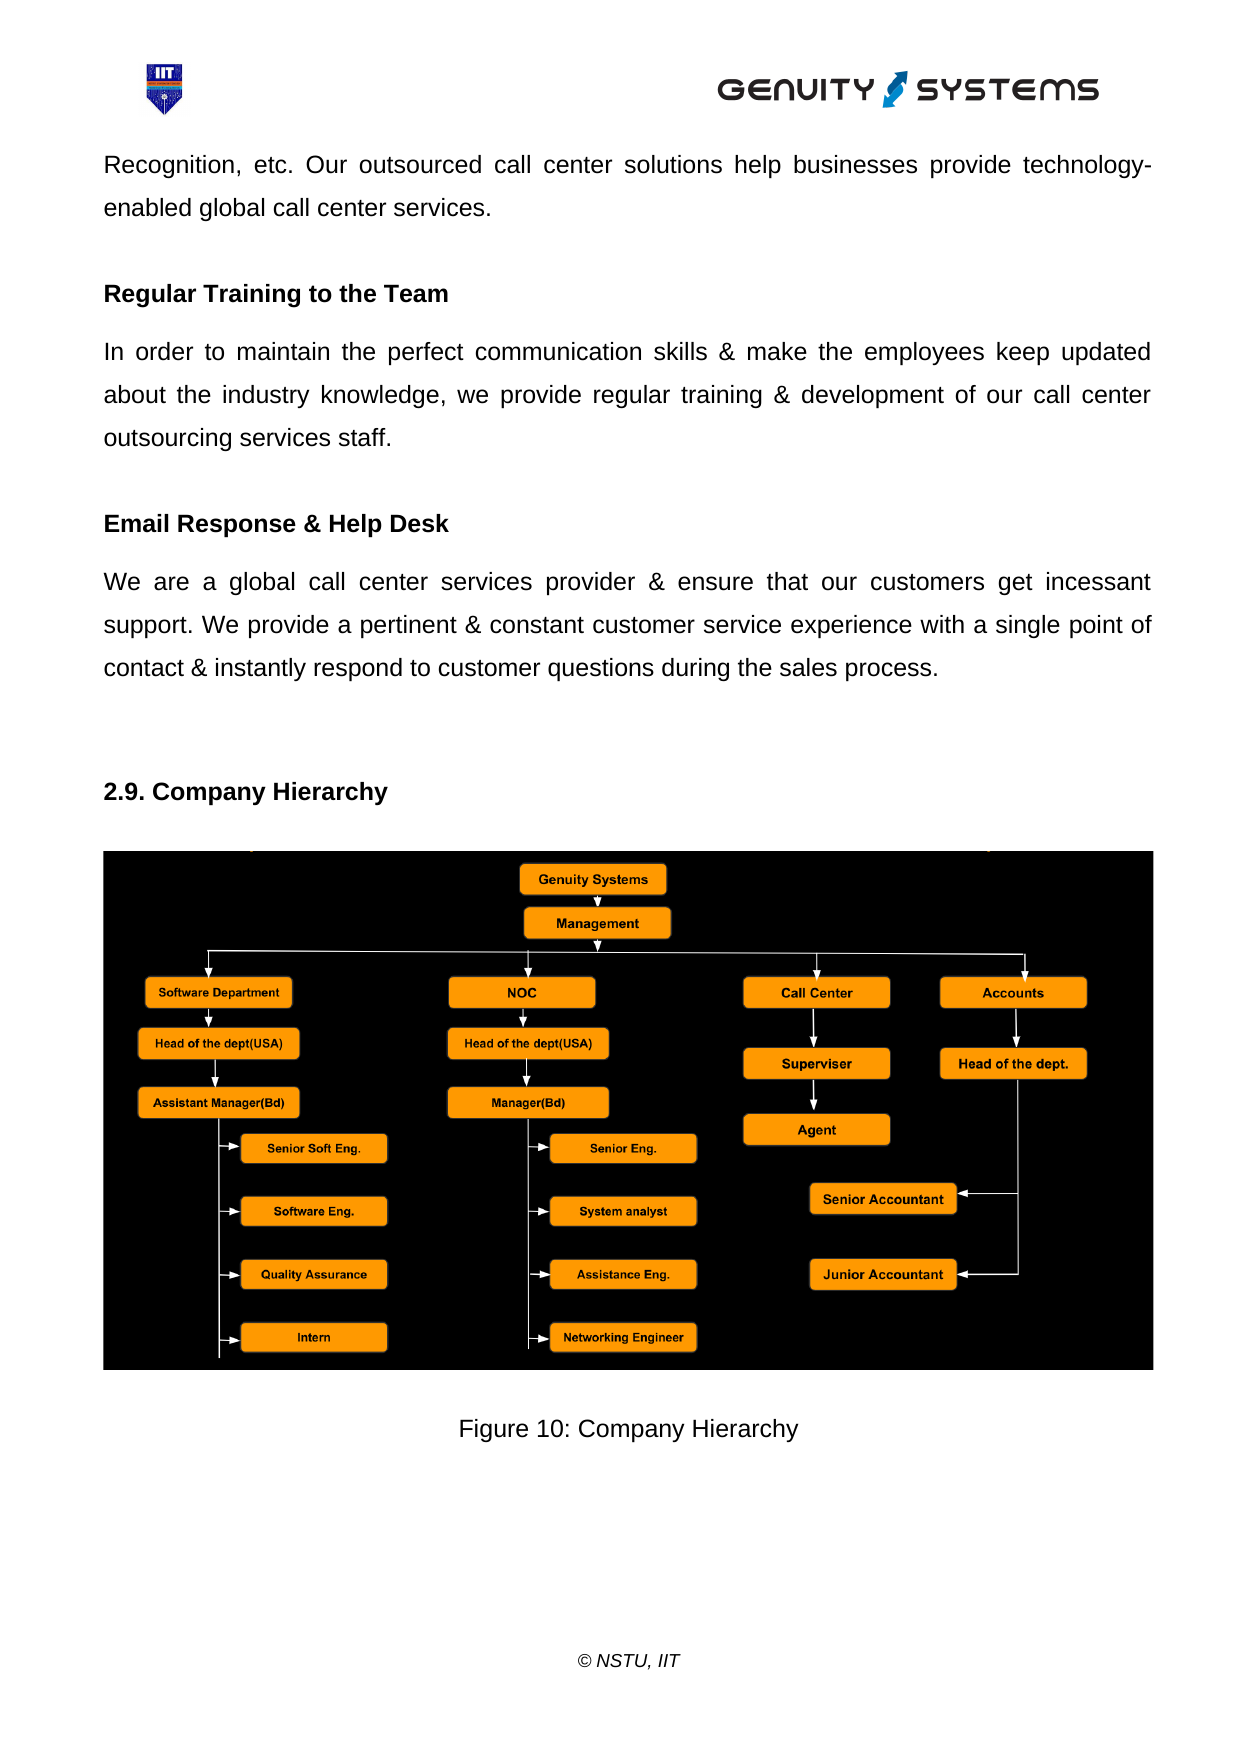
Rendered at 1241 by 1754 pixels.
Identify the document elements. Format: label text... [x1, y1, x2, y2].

text Email Response & Help Desk [103, 509, 1153, 538]
subtitle 2.9. Company Hierarchy [103, 777, 1153, 806]
text We are a global call center services provider & ensure that our customers get incessant support. We provide a pertinent & constant customer service experience with a single point of contact & instantly respond to customer questions during the sales process. [103, 567, 1153, 682]
text Recognition, etc. Our outsourced call center solutions help businesses provide technology-enabled global call center services. [103, 150, 1153, 222]
picture [137, 62, 192, 117]
text Figure 10: Company Hierarchy [103, 1414, 1153, 1443]
text Regular Training to the Team [103, 279, 1153, 308]
picture [103, 851, 1154, 1370]
picture [714, 70, 1101, 108]
text In order to maintain the perfect communication skills & make the employees keep updated about the industry knowledge, we provide regular training & development of our call center outsourcing services staff. [103, 337, 1153, 452]
